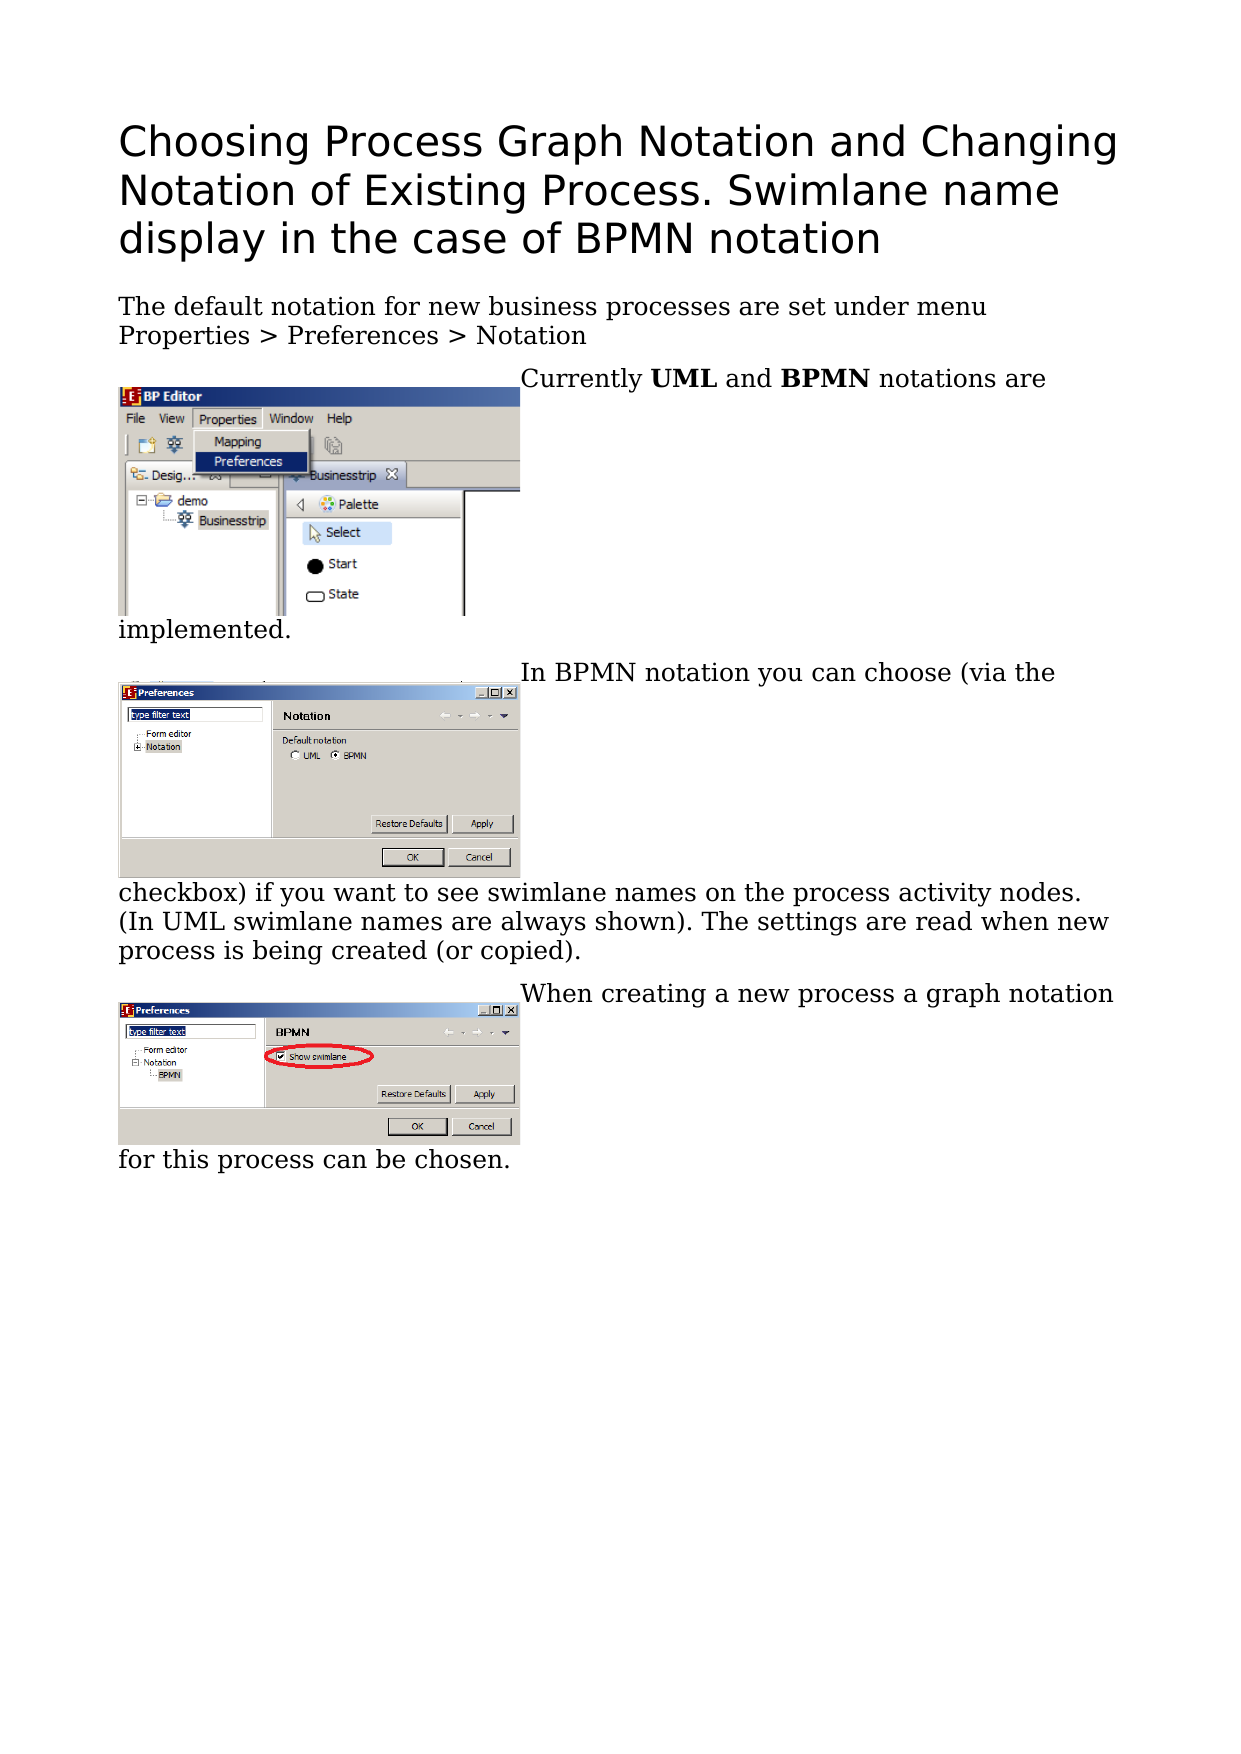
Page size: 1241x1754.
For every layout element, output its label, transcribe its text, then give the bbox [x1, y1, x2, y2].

picture [118, 387, 521, 616]
text When creating a new process a graph notation for this process can be chosen. [118, 979, 1122, 1174]
subtitle Choosing Process Graph Notation and Changing Notation of Existing Process. Swimlane name display in the case of BPMN notation [118, 118, 1122, 264]
text The default notation for new business processes are set under menu Properties > Preferences > Notation [118, 292, 1122, 351]
picture [118, 681, 521, 878]
text Currently UML and BPMN notations are implemented. [118, 364, 1122, 645]
picture [118, 1002, 521, 1145]
text In BPMN notation you can choose (via the checkbox) if you want to see swimlane names on the process activity nodes. (In UML swimlane names are always shown). The settings are read when new process is being created (or copied). [118, 658, 1122, 966]
